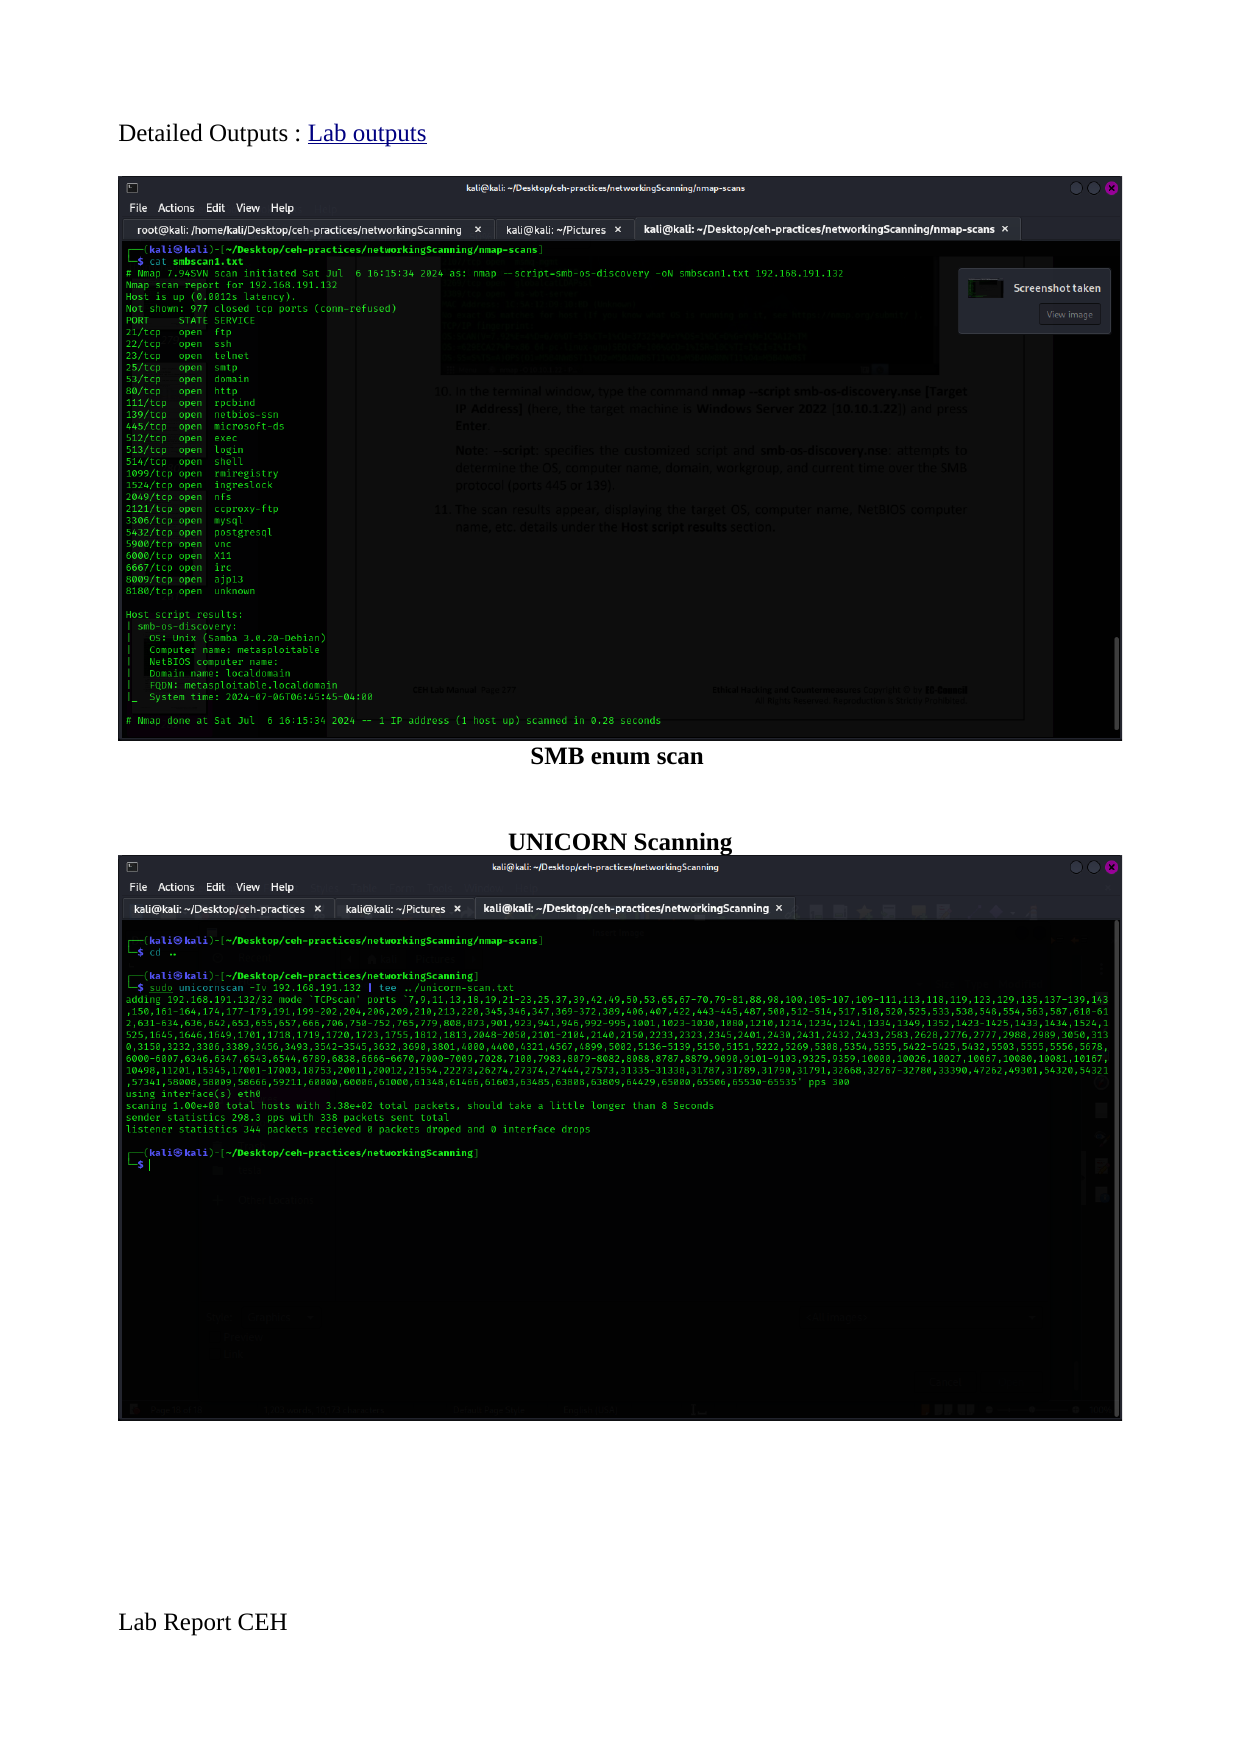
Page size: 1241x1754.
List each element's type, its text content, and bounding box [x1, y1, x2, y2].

text SMB enum scan [118, 741, 1122, 769]
picture [118, 855, 1123, 1421]
picture [118, 176, 1123, 741]
text UNICORN Scanning [118, 827, 1122, 855]
